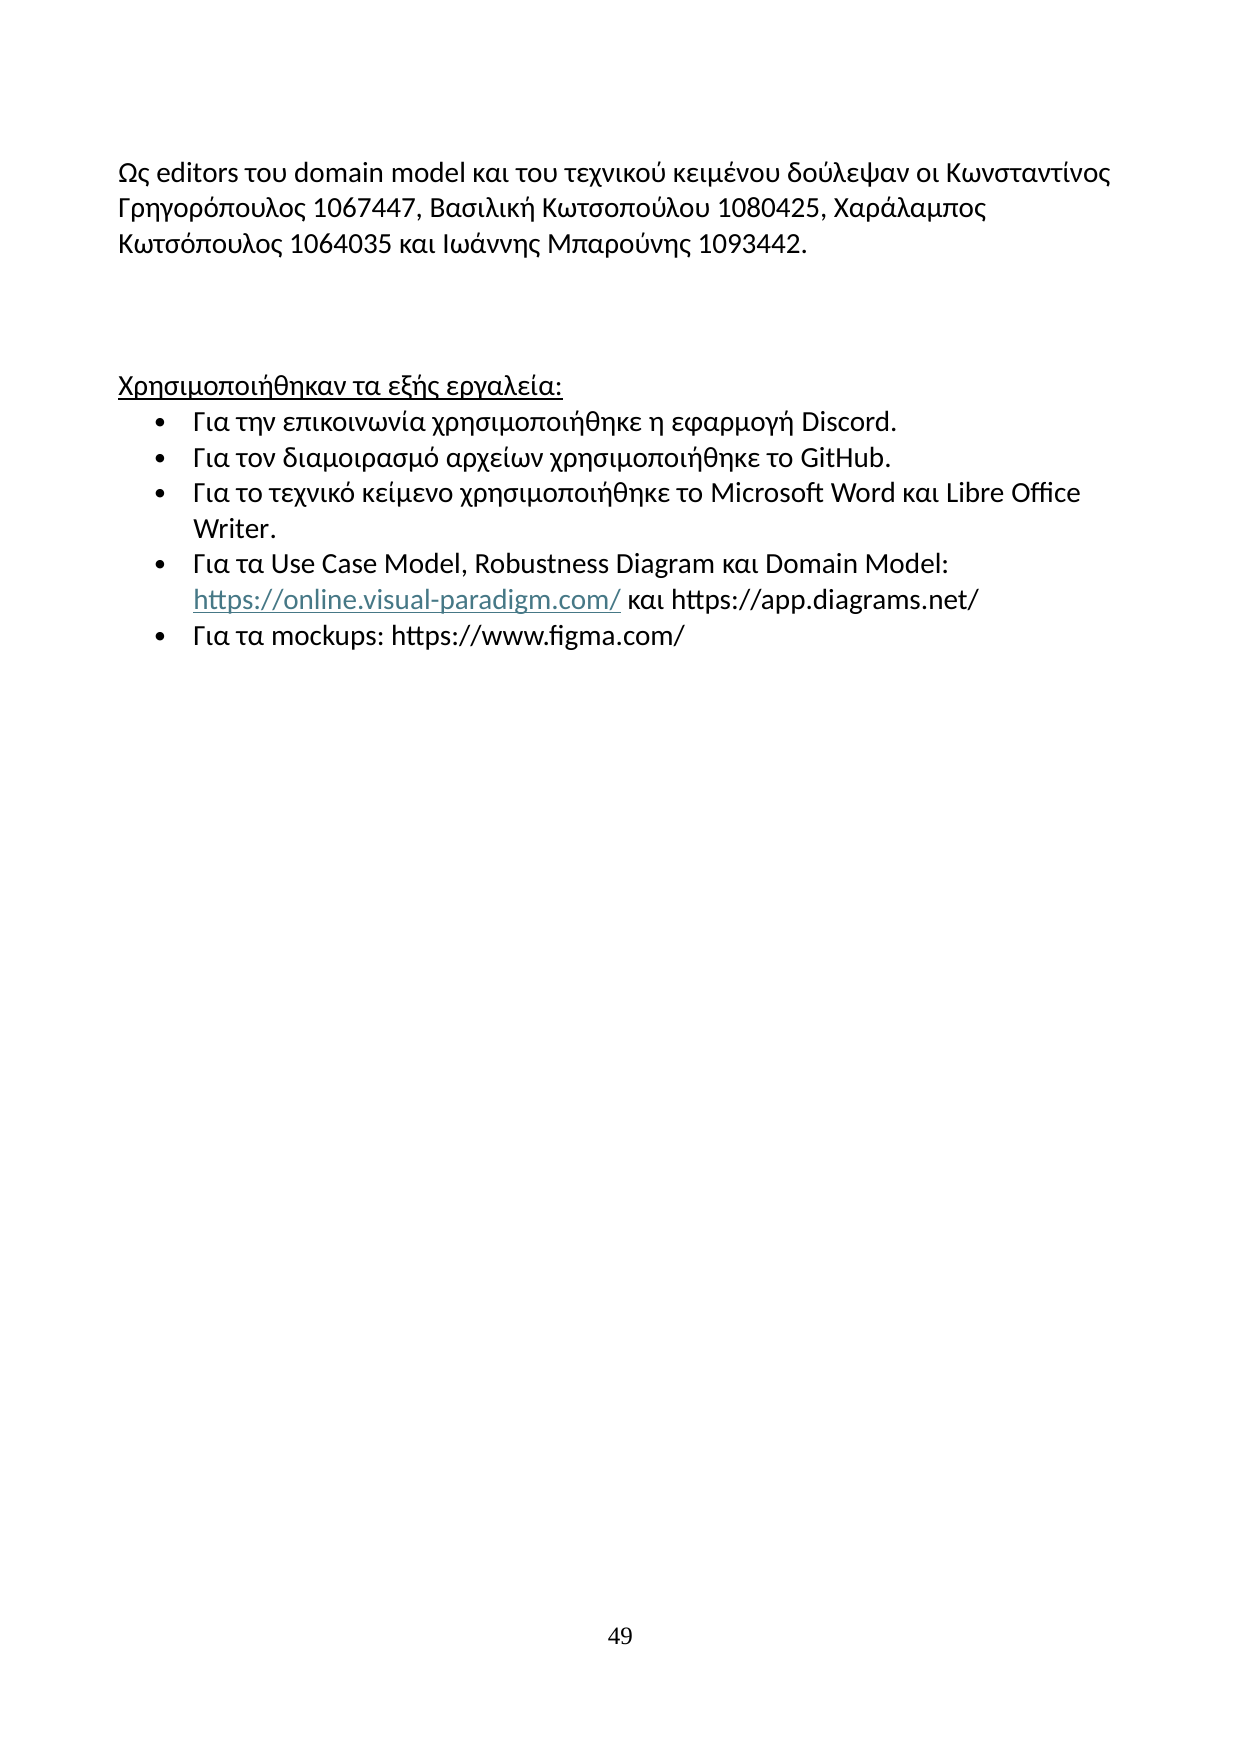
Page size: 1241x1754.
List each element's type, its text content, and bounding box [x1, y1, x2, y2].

list Για την επικοινωνία χρησιμοποιήθηκε η εφαρμογή Discord. [156, 403, 1122, 439]
list Για το τεχνικό κείμενο χρησιμοποιήθηκε το Microsoft Word και Libre Office Writer. [156, 474, 1122, 546]
text Ως editors του domain model και του τεχνικού κειμένου δούλεψαν οι Κωνσταντίνος Γρηγορόπουλος 1067447, Βασιλική Κωτσοπούλου 1080425, Χαράλαμπος Κωτσόπουλος 1064035 και Ιωάννης Μπαρούνης 1093442. [118, 154, 1122, 261]
list Για τον διαμοιρασμό αρχείων χρησιμοποιήθηκε το GitHub. [156, 439, 1122, 474]
text Χρησιμοποιήθηκαν τα εξής εργαλεία: [118, 367, 1122, 403]
list Για τα Use Case Model, Robustness Diagram και Domain Model: https://online.visual-paradigm.com/ και https://app.diagrams.net/ [156, 546, 1122, 617]
list Για τα mockups: https://www.figma.com/ [156, 617, 1122, 652]
